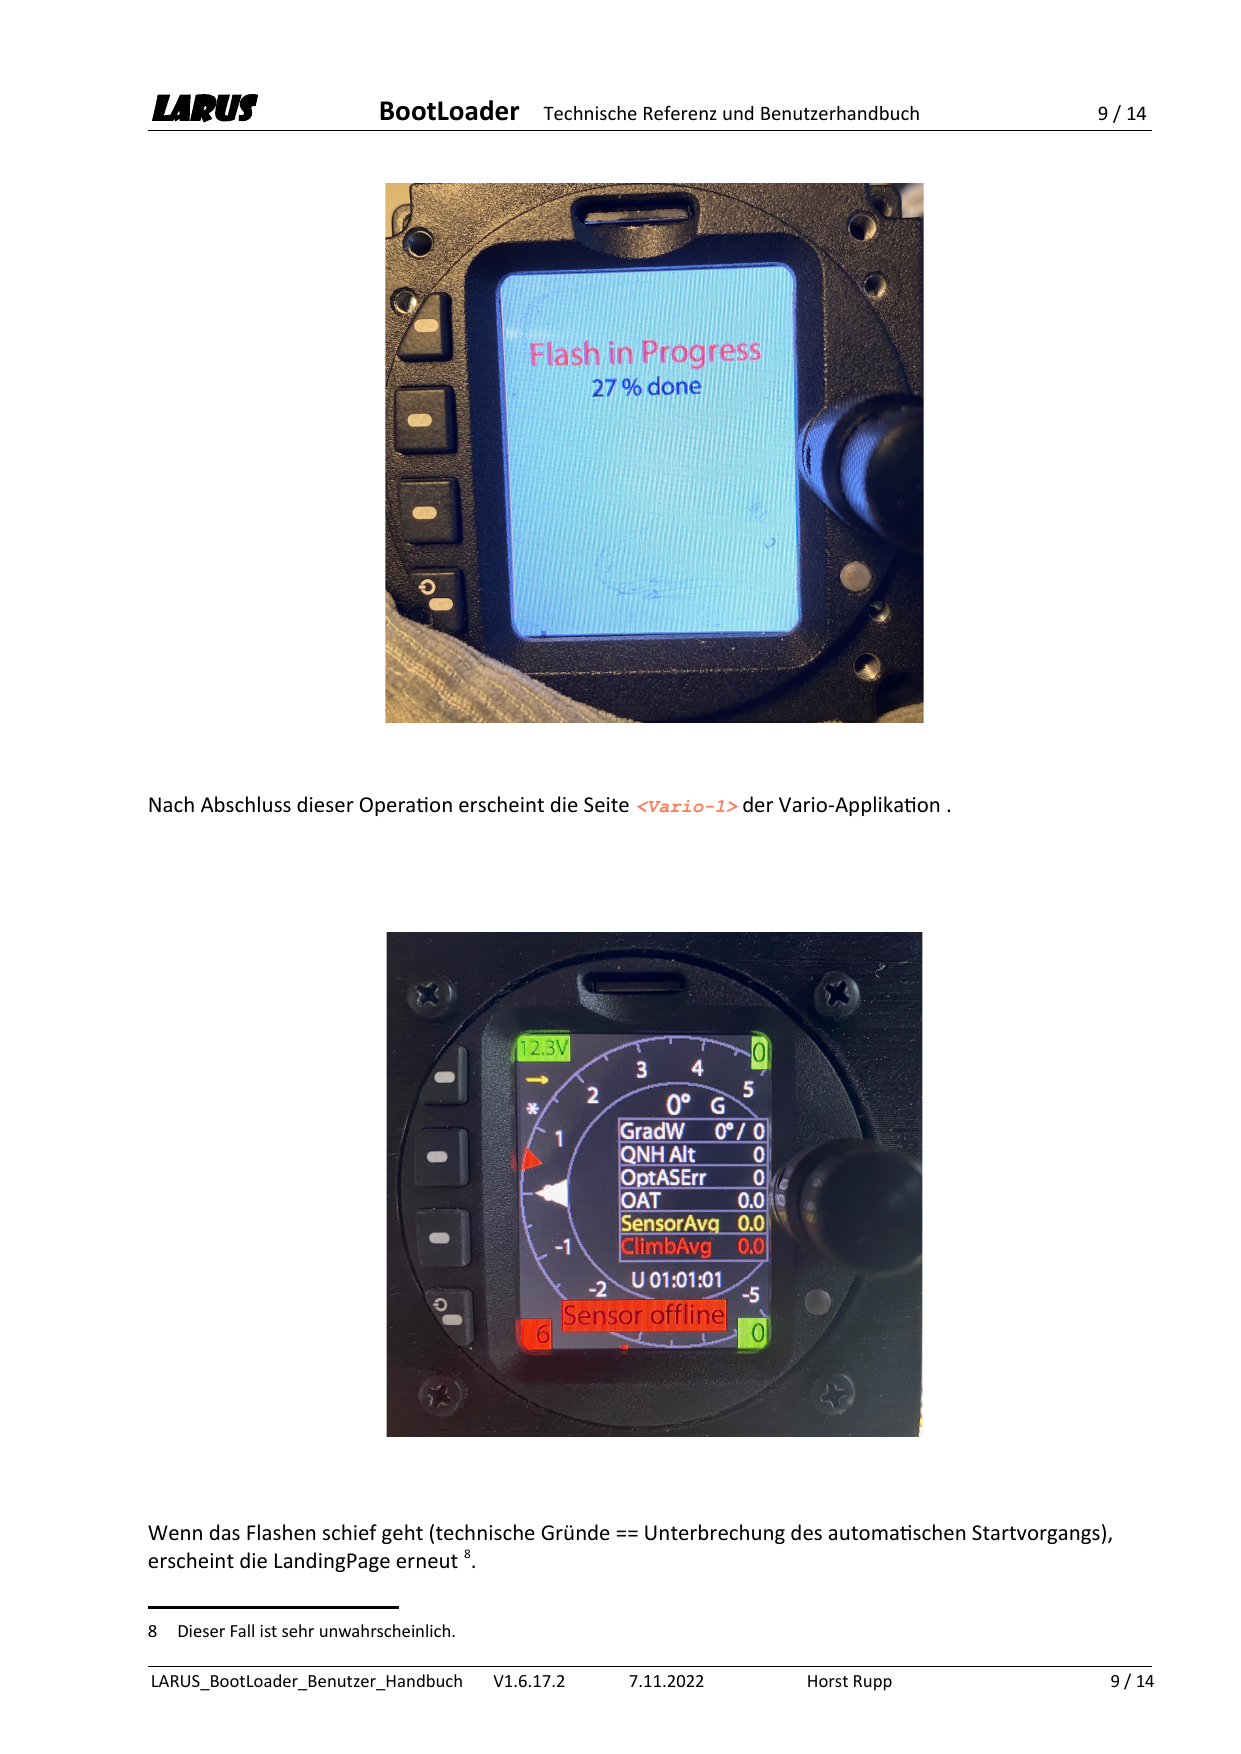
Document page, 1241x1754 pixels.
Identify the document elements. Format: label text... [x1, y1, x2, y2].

text Dieser Fall ist sehr unwahrscheinlich. [148, 1619, 1152, 1660]
picture [386, 932, 923, 1437]
picture [385, 183, 924, 723]
text Wenn das Flashen schief geht (technische Gründe == Unterbrechung des automatischen Startvorgangs), erscheint die LandingPage erneut . [148, 1518, 1152, 1574]
text Nach Abschluss dieser Operation erscheint die Seite <Vario-1> der Vario-Applikation . [148, 790, 1152, 818]
